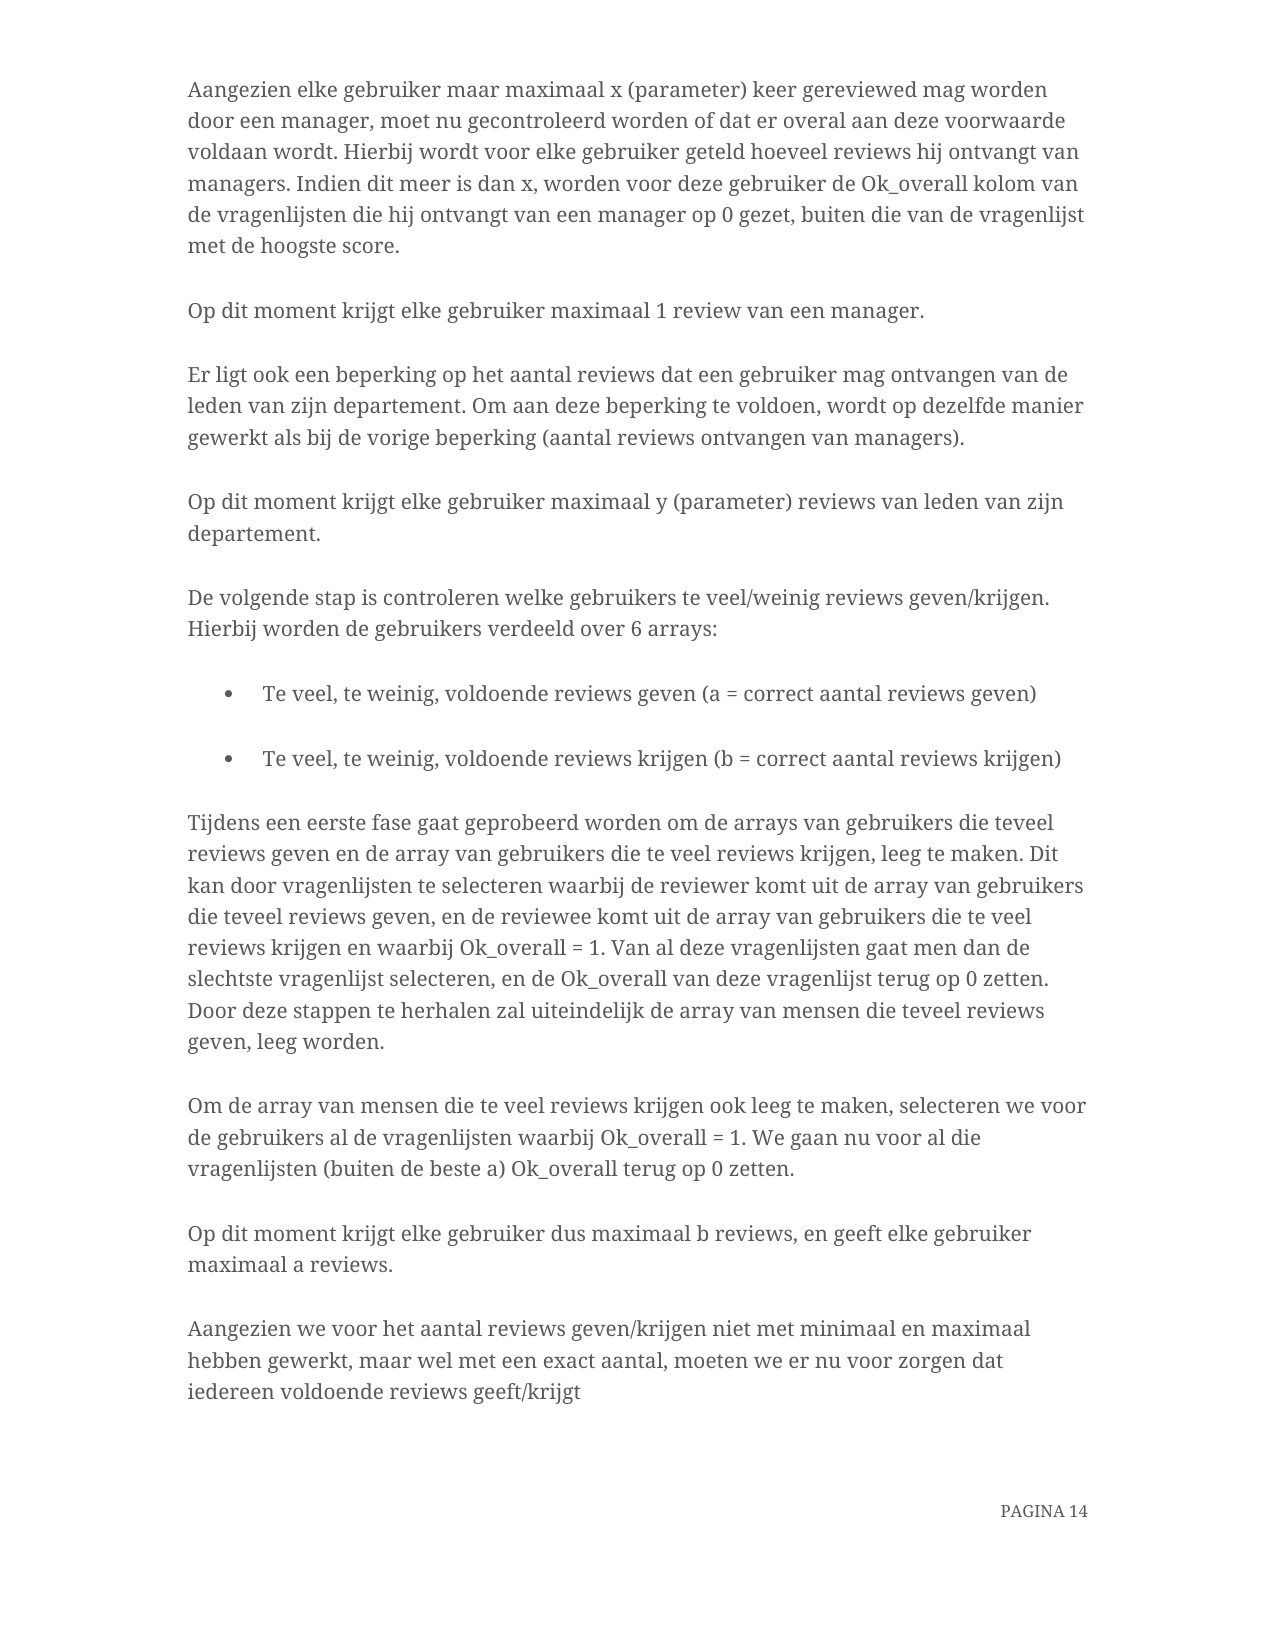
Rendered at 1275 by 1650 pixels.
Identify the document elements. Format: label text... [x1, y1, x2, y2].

list Te veel, te weinig, voldoende reviews geven (a = correct aantal reviews geven) [225, 679, 1087, 708]
text Op dit moment krijgt elke gebruiker dus maximaal b reviews, en geeft elke gebruiker maximaal a reviews. [187, 1219, 1087, 1278]
text Op dit moment krijgt elke gebruiker maximaal y (parameter) reviews van leden van zijn departement. [187, 487, 1087, 547]
text Aangezien we voor het aantal reviews geven/krijgen niet met minimaal en maximaal hebben gewerkt, maar wel met een exact aantal, moeten we er nu voor zorgen dat iedereen voldoende reviews geeft/krijgt [187, 1314, 1087, 1406]
text Er ligt ook een beperking op het aantal reviews dat een gebruiker mag ontvangen van de leden van zijn departement. Om aan deze beperking te voldoen, wordt op dezelfde manier gewerkt als bij de vorige beperking (aantal reviews ontvangen van managers). [187, 360, 1087, 451]
text Op dit moment krijgt elke gebruiker maximaal 1 review van een manager. [187, 296, 1087, 324]
text De volgende stap is controleren welke gebruikers te veel/weinig reviews geven/krijgen. Hierbij worden de gebruikers verdeeld over 6 arrays: [187, 583, 1087, 643]
text Aangezien elke gebruiker maar maximaal x (parameter) keer gereviewed mag worden door een manager, moet nu gecontroleerd worden of dat er overal aan deze voorwaarde voldaan wordt. Hierbij wordt voor elke gebruiker geteld hoeveel reviews hij ontvangt van managers. Indien dit meer is dan x, worden voor deze gebruiker de Ok_overall kolom van de vragenlijsten die hij ontvangt van een manager op 0 gezet, buiten die van de vragenlijst met de hoogste score. [187, 75, 1087, 260]
list Te veel, te weinig, voldoende reviews krijgen (b = correct aantal reviews krijgen) [225, 744, 1087, 772]
text Tijdens een eerste fase gaat geprobeerd worden om de arrays van gebruikers die teveel reviews geven en de array van gebruikers die te veel reviews krijgen, leeg te maken. Dit kan door vragenlijsten te selecteren waarbij de reviewer komt uit de array van gebruikers die teveel reviews geven, en de reviewee komt uit de array van gebruikers die te veel reviews krijgen en waarbij Ok_overall = 1. Van al deze vragenlijsten gaat men dan de slechtste vragenlijst selecteren, en de Ok_overall van deze vragenlijst terug op 0 zetten. Door deze stappen te herhalen zal uiteindelijk de array van mensen die teveel reviews geven, leeg worden. [187, 808, 1087, 1056]
text Om de array van mensen die te veel reviews krijgen ook leeg te maken, selecteren we voor de gebruikers al de vragenlijsten waarbij Ok_overall = 1. We gaan nu voor al die vragenlijsten (buiten de beste a) Ok_overall terug op 0 zetten. [187, 1092, 1087, 1183]
